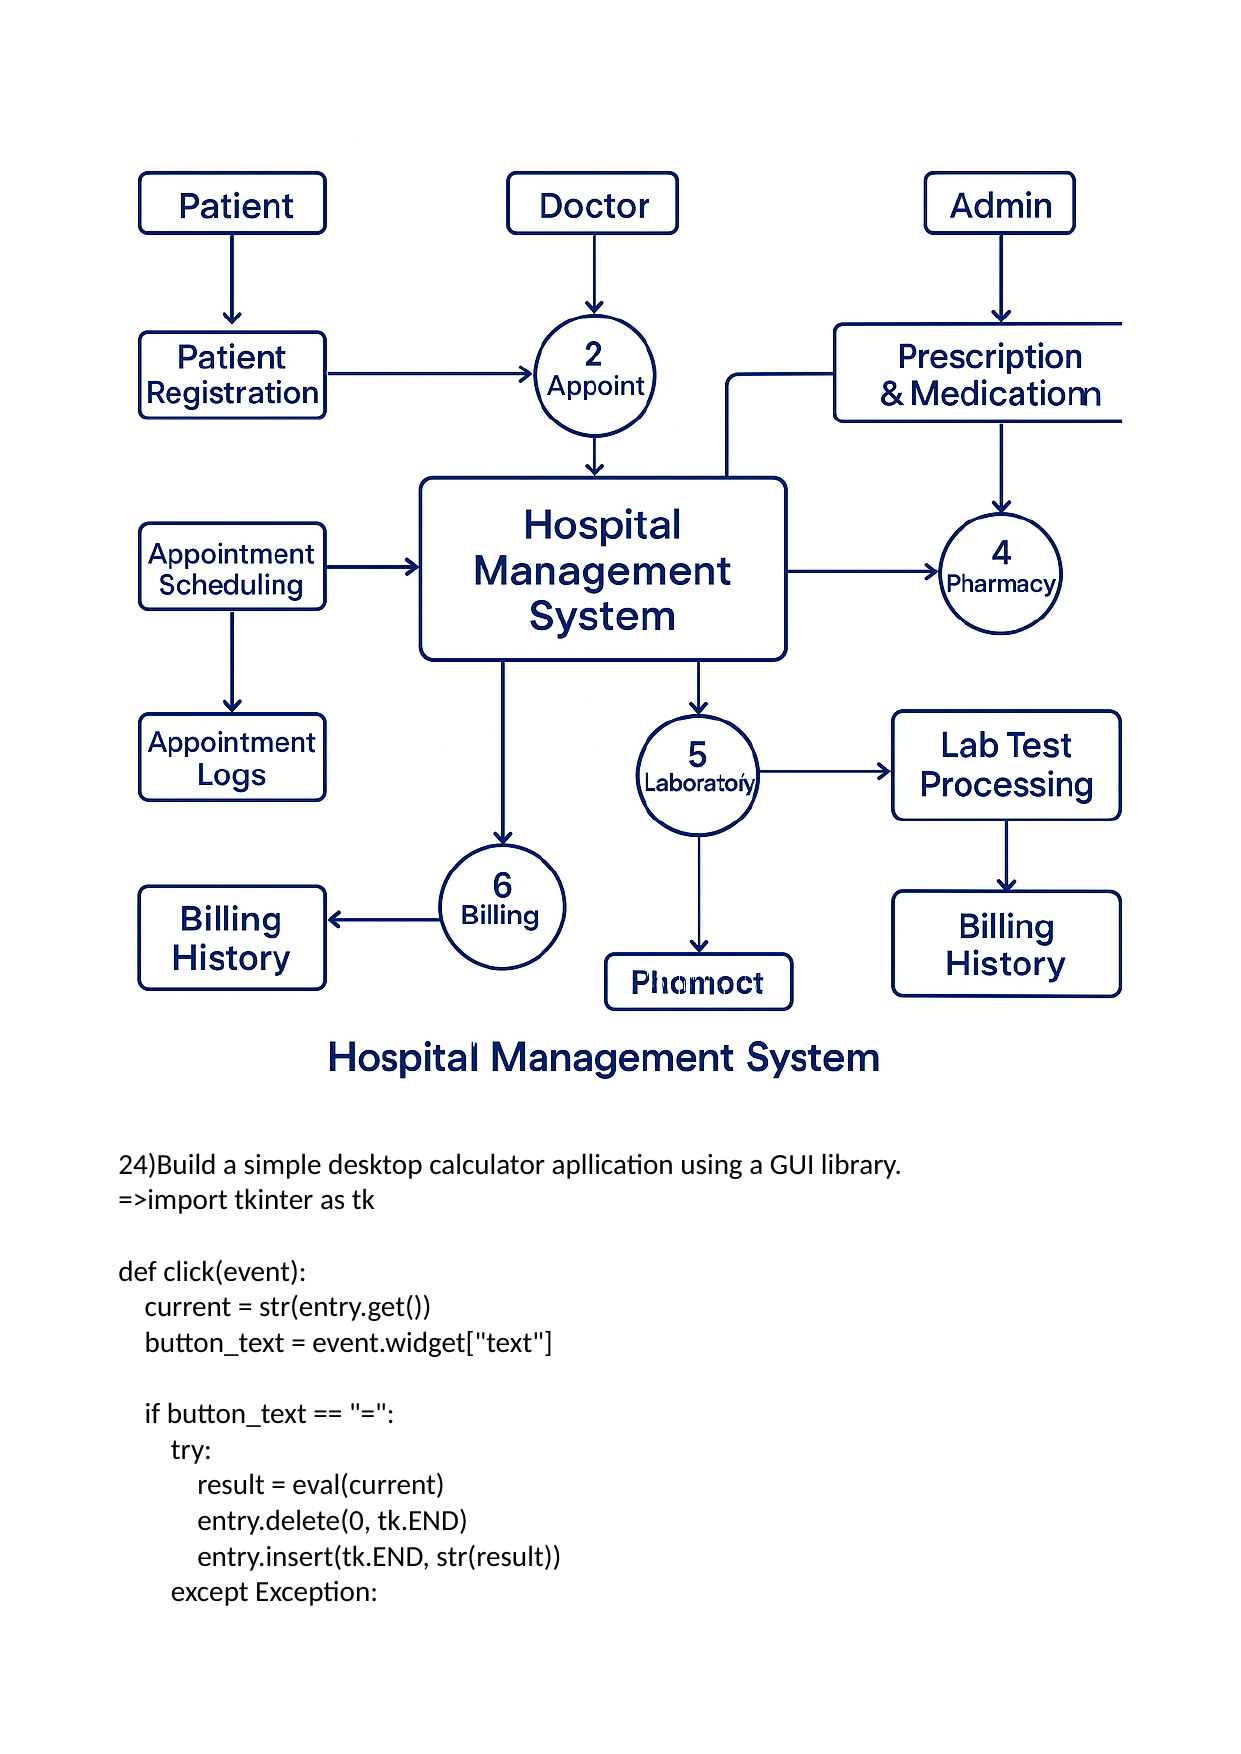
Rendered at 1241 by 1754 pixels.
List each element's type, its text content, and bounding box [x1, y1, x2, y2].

text entry.insert(tk.END, str(result)) [118, 1538, 1122, 1573]
text result = eval(current) [118, 1466, 1122, 1502]
text try: [118, 1431, 1122, 1466]
picture [118, 118, 1123, 1122]
text 24)Build a simple desktop calculator apllication using a GUI library. [118, 1146, 1122, 1181]
text current = str(entry.get()) [118, 1288, 1122, 1324]
text =>import tkinter as tk [118, 1181, 1122, 1217]
text if button_text == "=": [118, 1395, 1122, 1431]
text button_text = event.widget["text"] [118, 1324, 1122, 1359]
text entry.delete(0, tk.END) [118, 1502, 1122, 1538]
text except Exception: [118, 1573, 1122, 1609]
text def click(event): [118, 1253, 1122, 1288]
